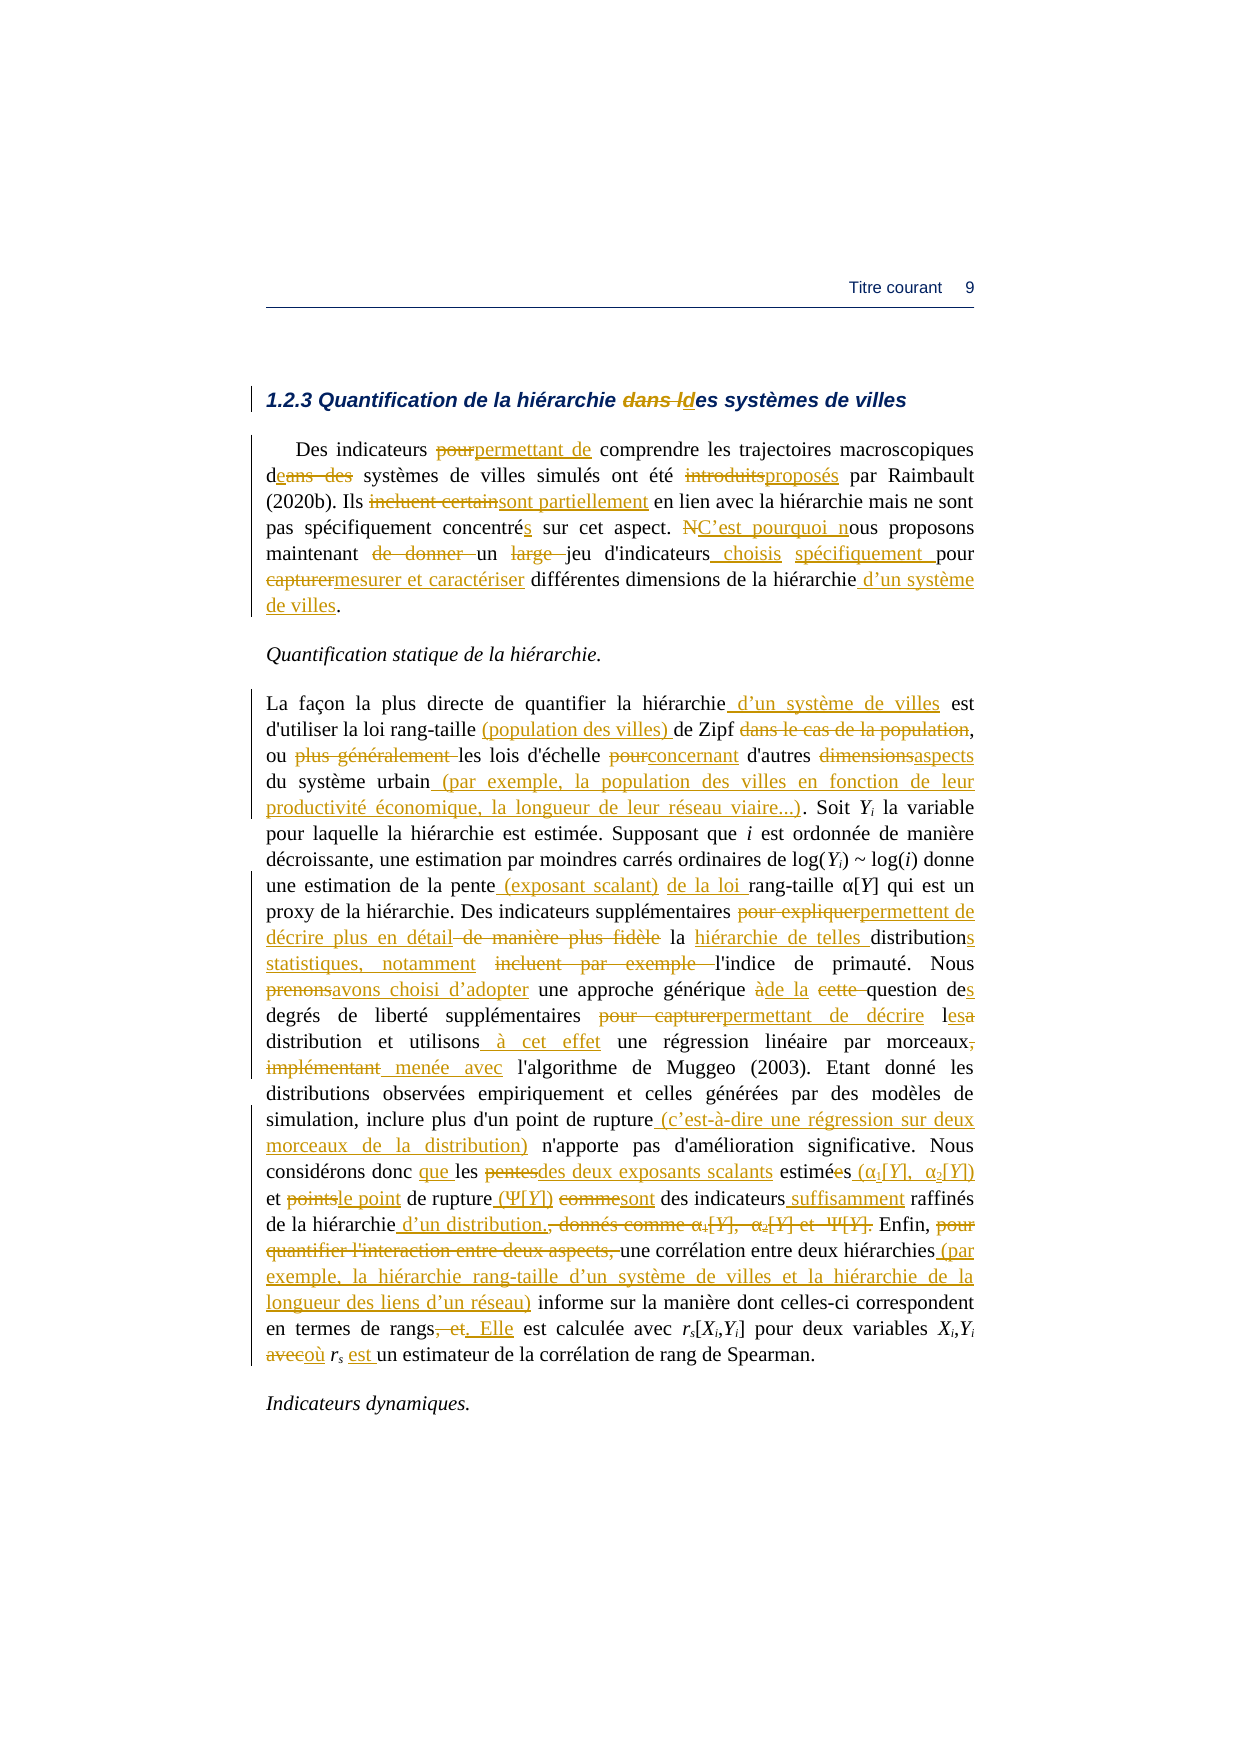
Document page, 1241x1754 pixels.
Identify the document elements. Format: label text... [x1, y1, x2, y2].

text Indicateurs dynamiques. [266, 1389, 974, 1415]
subtitle 1.2.3 Quantification de la hiérarchie des systèmes de villes [266, 386, 974, 412]
text Quantification statique de la hiérarchie. [266, 640, 974, 666]
text La façon la plus directe de quantifier la hiérarchie d’un système de villes est d'utiliser la loi rang-taille (population des villes) de Zipf , ou les lois d'échelle concernant d'autres aspects du système urbain (par exemple, la population des villes en fonction de leur productivité économique, la longueur de leur réseau viaire...). Soit Yi la variable pour laquelle la hiérarchie est estimée. Supposant que i est ordonnée de manière décroissante, une estimation par moindres carrés ordinaires de log(Yi) ~ log(i) donne une estimation de la pente (exposant scalant) de la loi rang-taille α[Y] qui est un proxy de la hiérarchie. Des indicateurs supplémentaires permettent de décrire plus en détail la hiérarchie de telles distributions statistiques, notamment l'indice de primauté. Nous avons choisi d’adopter une approche générique de la question des degrés de liberté supplémentaires permettant de décrire les distribution et utilisons à cet effet une régression linéaire par morceaux menée avec l'algorithme de Muggeo (2003). Etant donné les distributions observées empiriquement et celles générées par des modèles de simulation, inclure plus d'un point de rupture (c’est-à-dire une régression sur deux morceaux de la distribution) n'apporte pas d'amélioration significative. Nous considérons donc que les des deux exposants scalants estimés (α1[Y], α2[Y]) et le point de rupture (Ψ[Y]) sont des indicateurs suffisamment raffinés de la hiérarchie d’un distribution. Enfin, une corrélation entre deux hiérarchies (par exemple, la hiérarchie rang-taille d’un système de villes et la hiérarchie de la longueur des liens d’un réseau) informe sur la manière dont celles-ci correspondent en termes de rangs. Elle est calculée avec rs[Xi,Yi] pour deux variables Xi,Yi où rs est un estimateur de la corrélation de rang de Spearman. [266, 689, 974, 1284]
text La façon la plus directe de quantifier la hiérarchie d’un système de villes est d'utiliser la loi rang-taille (population des villes) de Zipf , ou les lois d'échelle concernant d'autres aspects du système urbain (par exemple, la population des villes en fonction de leur productivité économique, la longueur de leur réseau viaire...). Soit Yi la variable pour laquelle la hiérarchie est estimée. Supposant que i est ordonnée de manière décroissante, une estimation par moindres carrés ordinaires de log(Yi) ~ log(i) donne une estimation de la pente (exposant scalant) de la loi rang-taille α[Y] qui est un proxy de la hiérarchie. Des indicateurs supplémentaires permettent de décrire plus en détail la hiérarchie de telles distributions statistiques, notamment l'indice de primauté. Nous avons choisi d’adopter une approche générique de la question des degrés de liberté supplémentaires permettant de décrire les distribution et utilisons à cet effet une régression linéaire par morceaux menée avec l'algorithme de Muggeo (2003). Etant donné les distributions observées empiriquement et celles générées par des modèles de simulation, inclure plus d'un point de rupture (c’est-à-dire une régression sur deux morceaux de la distribution) n'apporte pas d'amélioration significative. Nous considérons donc que les des deux exposants scalants estimés (α1[Y], α2[Y]) et le point de rupture (Ψ[Y]) sont des indicateurs suffisamment raffinés de la hiérarchie d’un distribution. Enfin, une corrélation entre deux hiérarchies (par exemple, la hiérarchie rang-taille d’un système de villes et la hiérarchie de la longueur des liens d’un réseau) informe sur la manière dont celles-ci correspondent en termes de rangs. Elle est calculée avec rs[Xi,Yi] pour deux variables Xi,Yi où rs est un estimateur de la corrélation de rang de Spearman. [266, 1286, 974, 1366]
text Des indicateurs permettant de comprendre les trajectoires macroscopiques de systèmes de villes simulés ont été proposés par Raimbault (2020b). Ils sont partiellement en lien avec la hiérarchie mais ne sont pas spécifiquement concentrés sur cet aspect. C’est pourquoi nous proposons maintenant un jeu d'indicateurs choisis spécifiquement pour mesurer et caractériser différentes dimensions de la hiérarchie d’un système de villes. [266, 434, 974, 617]
